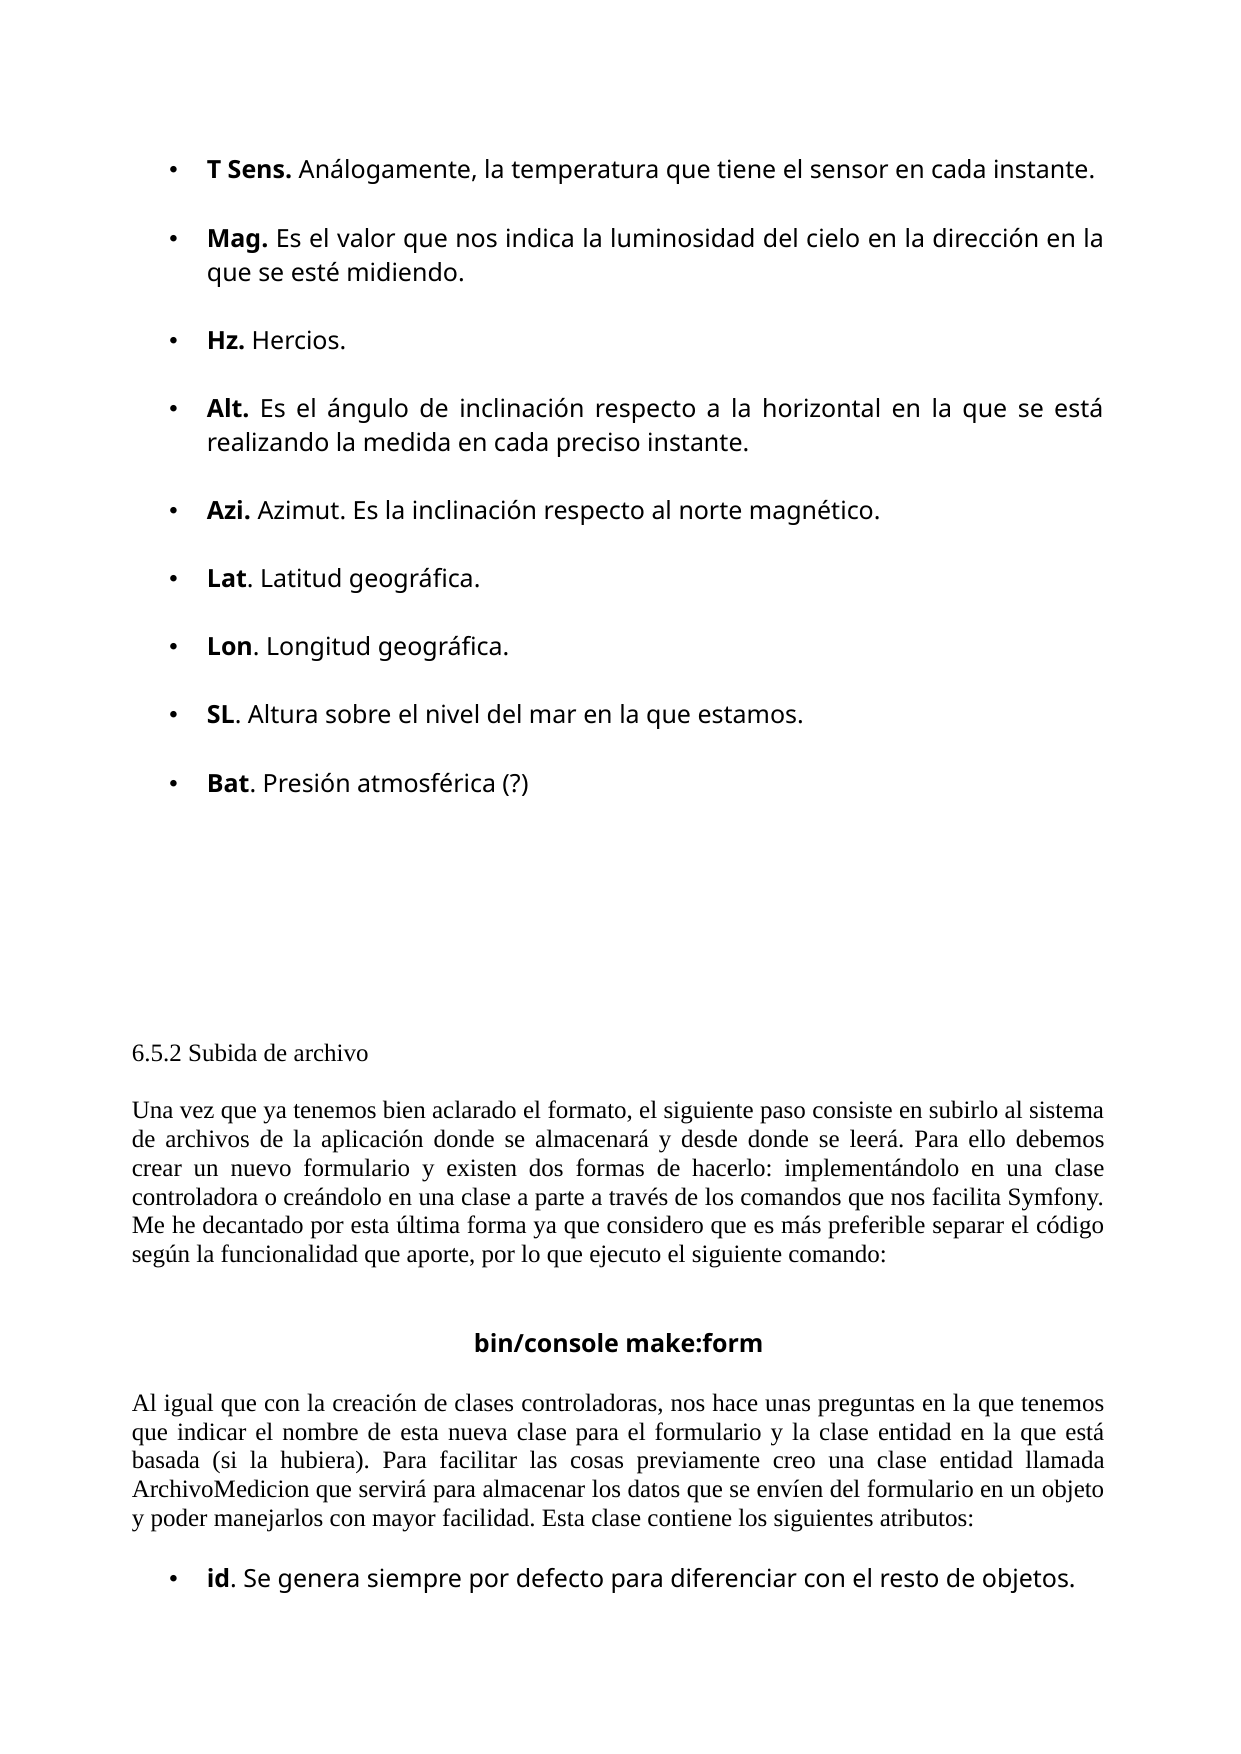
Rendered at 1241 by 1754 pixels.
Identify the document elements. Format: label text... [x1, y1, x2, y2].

list id. Se genera siempre por defecto para diferenciar con el resto de objetos. [169, 1561, 1106, 1595]
list T Sens. Análogamente, la temperatura que tiene el sensor en cada instante. [169, 152, 1106, 186]
text Una vez que ya tenemos bien aclarado el formato, el siguiente paso consiste en subirlo al sistema de archivos de la aplicación donde se almacenará y desde donde se leerá. Para ello debemos crear un nuevo formulario y existen dos formas de hacerlo: implementándolo en una clase controladora o creándolo en una clase a parte a través de los comandos que nos facilita Symfony. Me he decantado por esta última forma ya que considero que es más preferible separar el código según la funcionalidad que aporte, por lo que ejecuto el siguiente comando: [132, 1095, 1106, 1268]
list Lon. Longitud geográfica. [169, 629, 1106, 663]
list Alt. Es el ángulo de inclinación respecto a la horizontal en la que se está realizando la medida en cada preciso instante. [169, 391, 1106, 459]
list SL. Altura sobre el nivel del mar en la que estamos. [169, 697, 1106, 731]
text bin/console make:form [132, 1325, 1106, 1359]
list Azi. Azimut. Es la inclinación respecto al norte magnético. [169, 493, 1106, 527]
text Al igual que con la creación de clases controladoras, nos hace unas preguntas en la que tenemos que indicar el nombre de esta nueva clase para el formulario y la clase entidad en la que está basada (si la hubiera). Para facilitar las cosas previamente creo una clase entidad llamada ArchivoMedicion que servirá para almacenar los datos que se envíen del formulario en un objeto y poder manejarlos con mayor facilidad. Esta clase contiene los siguientes atributos: [132, 1388, 1106, 1532]
list Lat. Latitud geográfica. [169, 561, 1106, 595]
list Hz. Hercios. [169, 322, 1106, 357]
text 6.5.2 Subida de archivo [132, 1038, 1106, 1067]
list Mag. Es el valor que nos indica la luminosidad del cielo en la dirección en la que se esté midiendo. [169, 220, 1106, 288]
list Bat. Presión atmosférica (?) [169, 765, 1106, 799]
